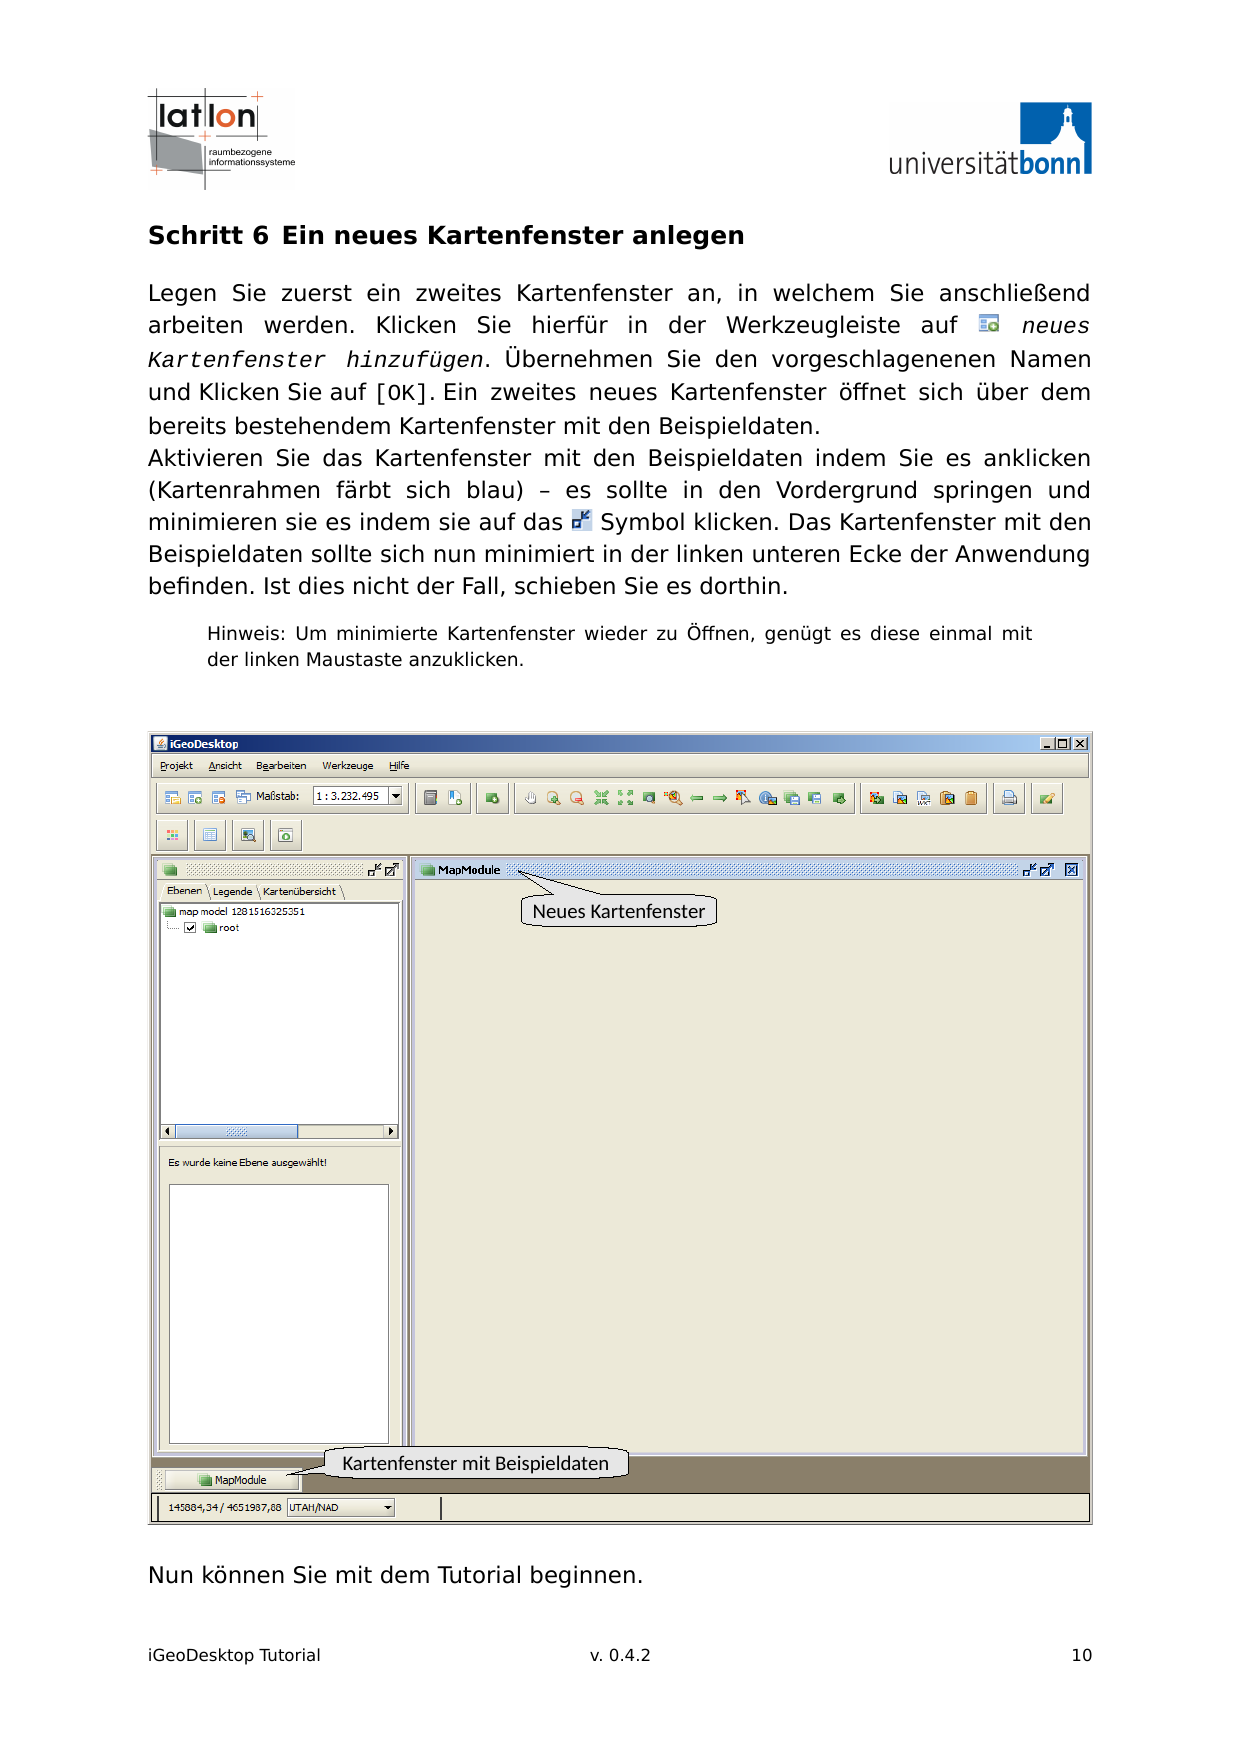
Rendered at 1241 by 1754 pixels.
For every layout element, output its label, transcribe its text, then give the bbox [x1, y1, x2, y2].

text Legen Sie zuerst ein zweites Kartenfenster an, in welchem Sie anschließend arbeiten werden. Klicken Sie hierfür in der Werkzeugleiste auf neues Kartenfenster hinzufügen. Übernehmen Sie den vorgeschlagenenen Namen und Klicken Sie auf [OK]. Ein zweites neues Kartenfenster öffnet sich über dem bereits bestehendem Kartenfenster mit den Beispieldaten. Aktivieren Sie das Kartenfenster mit den Beispieldaten indem Sie es anklicken (Kartenrahmen färbt sich blau) – es sollte in den Vordergrund springen und minimieren sie es indem sie auf das Symbol klicken. Das Kartenfenster mit den Beispieldaten sollte sich nun minimiert in der linken unteren Ecke der Anwendung befinden. Ist dies nicht der Fall, schieben Sie es dorthin. [148, 281, 1092, 599]
picture [571, 509, 593, 531]
text Hinweis: Um minimierte Kartenfenster wieder zu Öffnen, genügt es diese einmal mit der linken Maustaste anzuklicken. [207, 623, 1033, 697]
picture [147, 731, 1093, 1525]
subtitle Ein neues Kartenfenster anlegen [148, 221, 1092, 251]
picture [147, 88, 295, 190]
text Nun können Sie mit dem Tutorial beginnen. [148, 1525, 1092, 1588]
picture [978, 313, 1002, 334]
picture [889, 102, 1093, 174]
